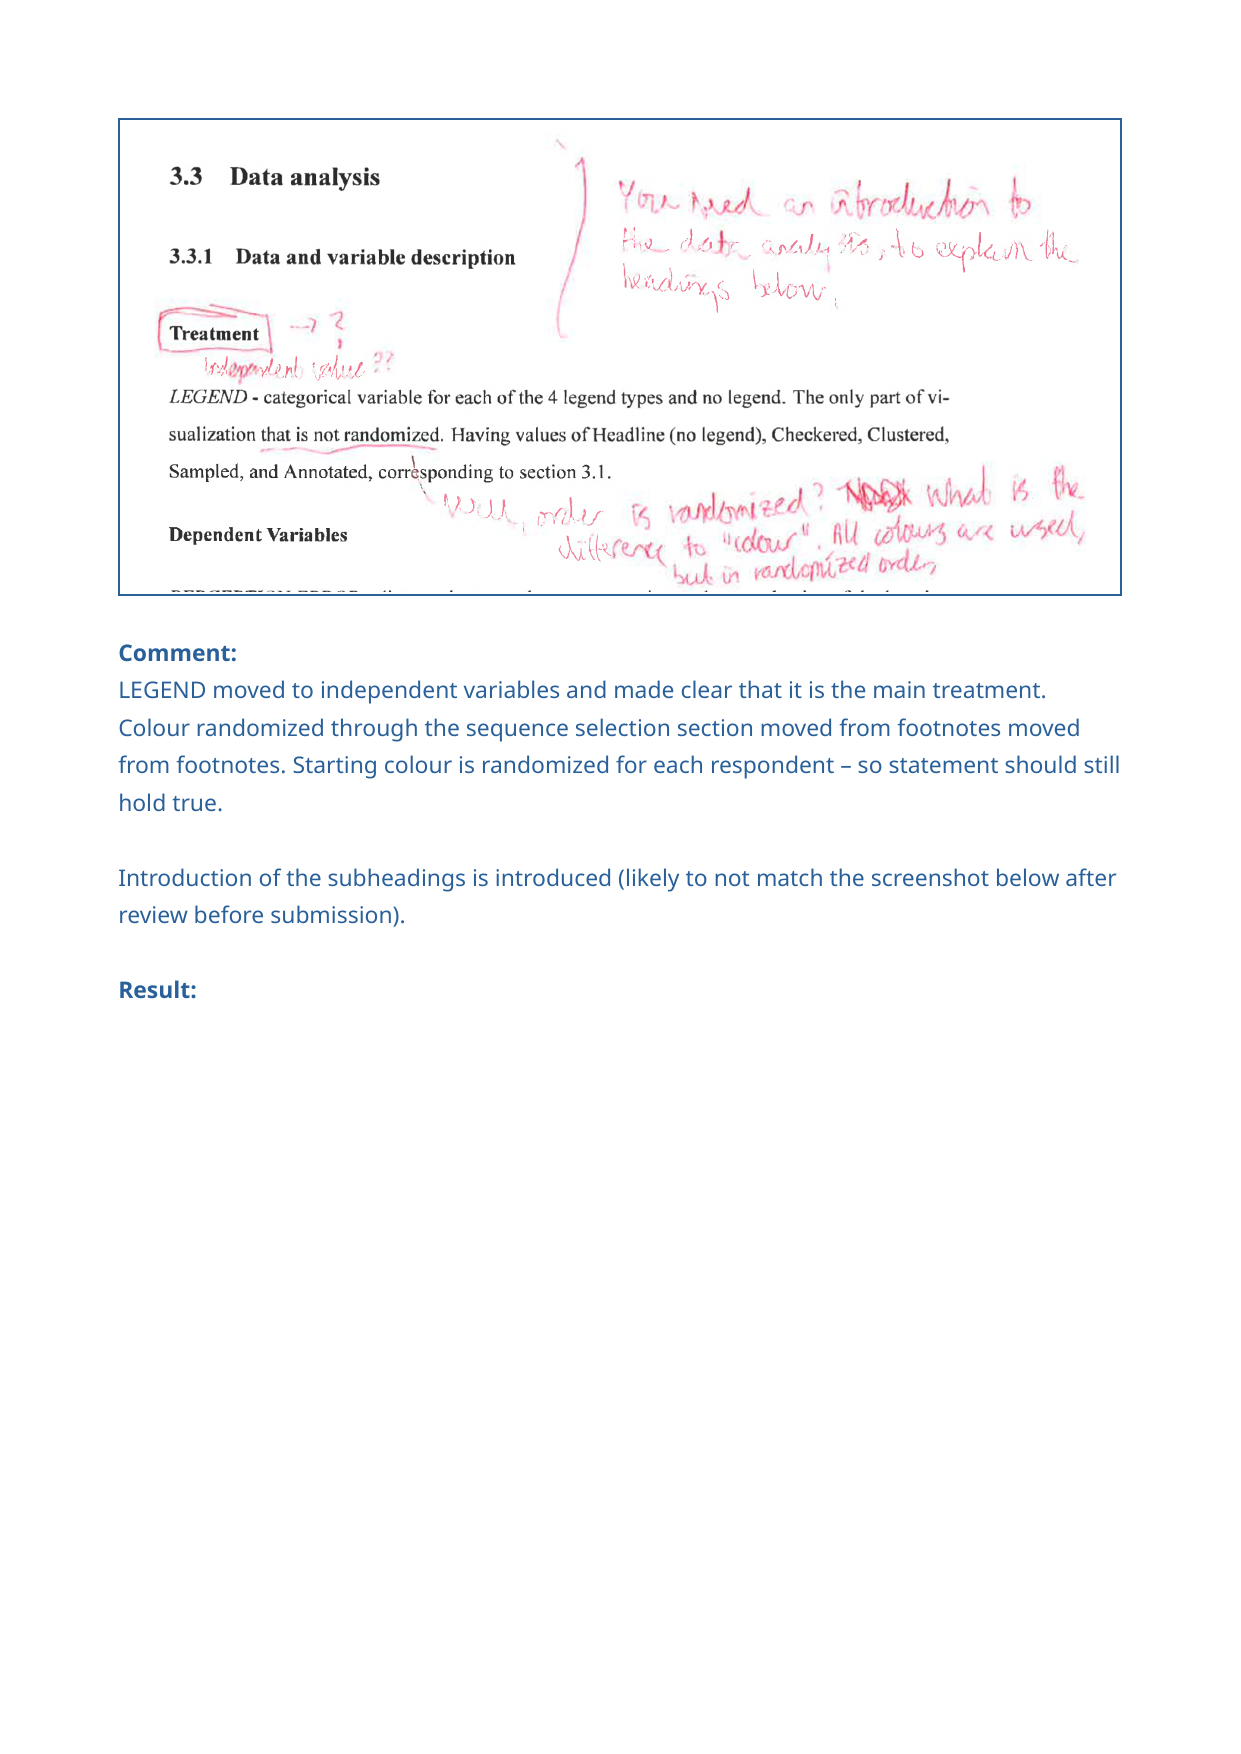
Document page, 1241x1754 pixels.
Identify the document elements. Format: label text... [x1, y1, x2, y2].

text Colour randomized through the sequence selection section moved from footnotes moved from footnotes. Starting colour is randomized for each respondent – so statement should still hold true. [118, 705, 1122, 818]
picture [123, 123, 1118, 592]
text LEGEND moved to independent variables and made clear that it is the main treatment. [118, 668, 1122, 705]
text Result: [118, 968, 1122, 1005]
text Introduction of the subheadings is introduced (likely to not match the screenshot below after review before submission). [118, 855, 1122, 930]
text Comment: [118, 630, 1122, 668]
